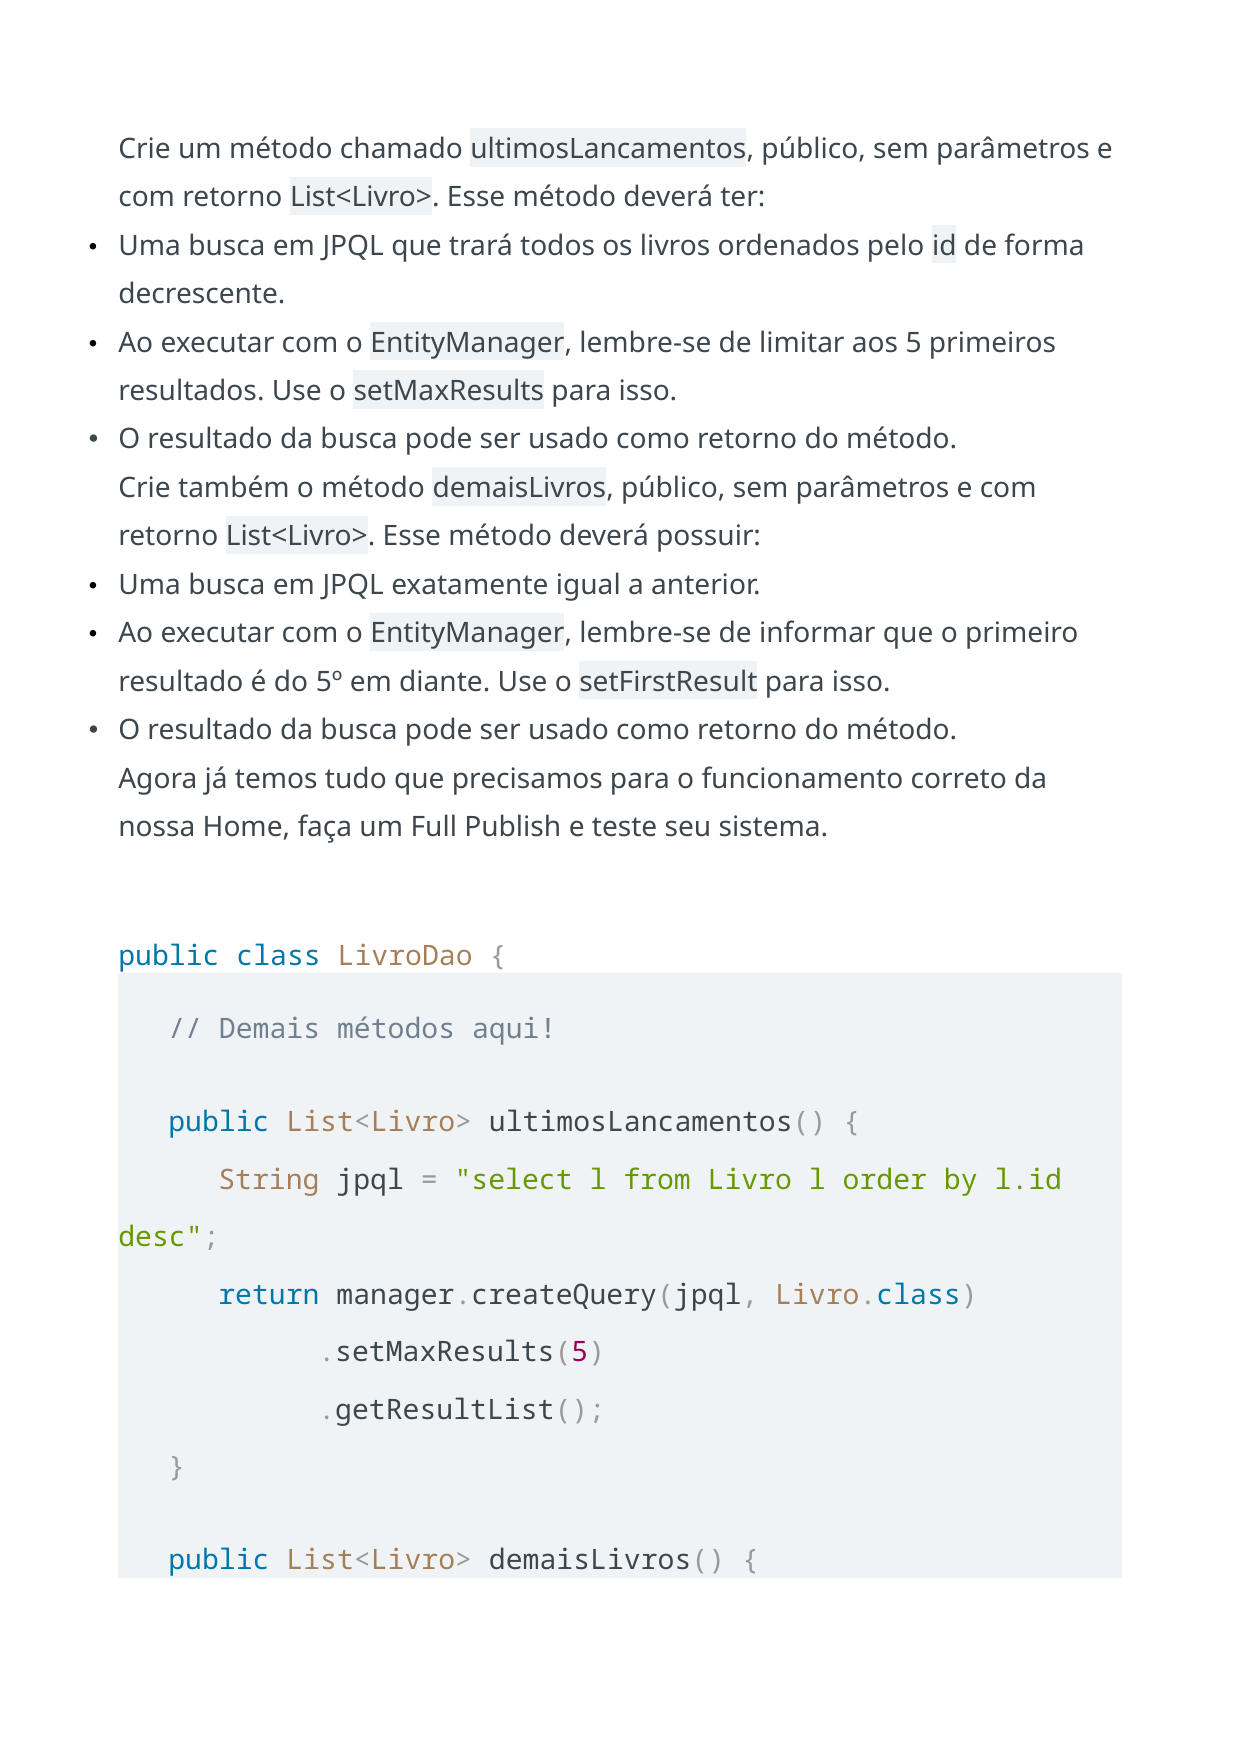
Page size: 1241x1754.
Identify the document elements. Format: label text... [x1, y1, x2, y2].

text public List<Livro> ultimosLancamentos() { [118, 1102, 1122, 1140]
list Uma busca em JPQL exatamente igual a anterior. [118, 554, 1122, 602]
text return manager.createQuery(jpql, Livro.class) [118, 1274, 1122, 1313]
text Agora já temos tudo que precisamos para o funcionamento correto da nossa Home, faça um Full Publish e teste seu sistema. [118, 748, 1122, 845]
text public List<Livro> demaisLivros() { [118, 1540, 1122, 1578]
text .getResultList(); [118, 1389, 1122, 1428]
text // Demais métodos aqui! [118, 1009, 1122, 1047]
text .setMaxResults(5) [118, 1332, 1122, 1370]
text public class LivroDao { [118, 935, 1122, 973]
list Ao executar com o EntityManager, lembre-se de informar que o primeiro resultado é do 5º em diante. Use o setFirstResult para isso. [118, 602, 1122, 699]
text } [118, 1447, 1122, 1485]
text Crie um método chamado ultimosLancamentos, público, sem parâmetros e com retorno List<Livro>. Esse método deverá ter: [118, 118, 1122, 215]
text String jpql = "select l from Livro l order by l.id desc"; [118, 1159, 1122, 1255]
list O resultado da busca pode ser usado como retorno do método. [118, 409, 1122, 457]
list Uma busca em JPQL que trará todos os livros ordenados pelo id de forma decrescente. [118, 215, 1122, 312]
list O resultado da busca pode ser usado como retorno do método. [118, 699, 1122, 748]
text Crie também o método demaisLivros, público, sem parâmetros e com retorno List<Livro>. Esse método deverá possuir: [118, 457, 1122, 554]
list Ao executar com o EntityManager, lembre-se de limitar aos 5 primeiros resultados. Use o setMaxResults para isso. [118, 312, 1122, 409]
